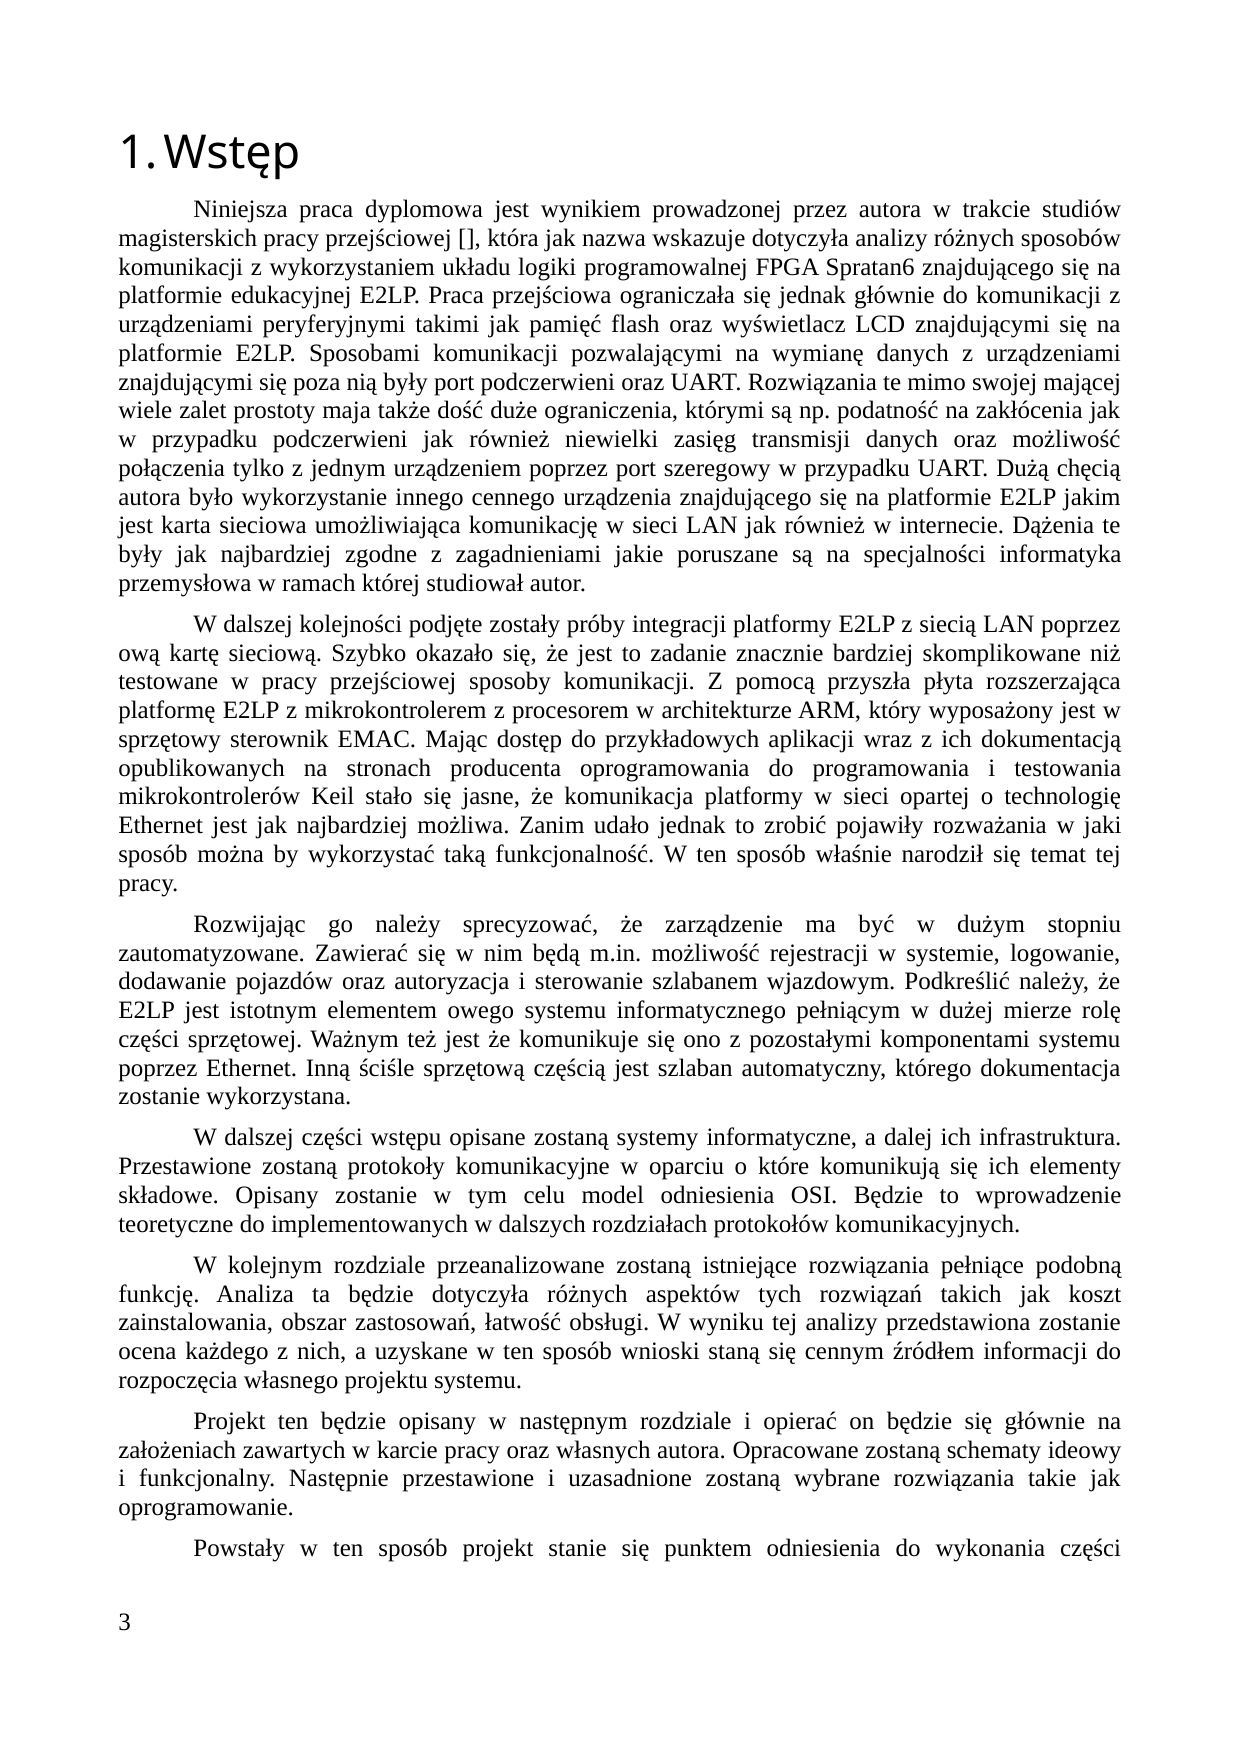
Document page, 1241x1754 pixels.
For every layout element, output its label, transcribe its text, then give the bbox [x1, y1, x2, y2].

text Powstały w ten sposób projekt stanie się punktem odniesienia do wykonania części [118, 1533, 1122, 1562]
text Rozwijając go należy sprecyzować, że zarządzenie ma być w dużym stopniu zautomatyzowane. Zawierać się w nim będą m.in. możliwość rejestracji w systemie, logowanie, dodawanie pojazdów oraz autoryzacja i sterowanie szlabanem wjazdowym. Podkreślić należy, że E2LP jest istotnym elementem owego systemu informatycznego pełniącym w dużej mierze rolę części sprzętowej. Ważnym też jest że komunikuje się ono z pozostałymi komponentami systemu poprzez Ethernet. Inną ściśle sprzętową częścią jest szlaban automatyczny, którego dokumentacja zostanie wykorzystana. [118, 909, 1122, 1110]
text Niniejsza praca dyplomowa jest wynikiem prowadzonej przez autora w trakcie studiów magisterskich pracy przejściowej [], która jak nazwa wskazuje dotyczyła analizy różnych sposobów komunikacji z wykorzystaniem układu logiki programowalnej FPGA Spratan6 znajdującego się na platformie edukacyjnej E2LP. Praca przejściowa ograniczała się jednak głównie do komunikacji z urządzeniami peryferyjnymi takimi jak pamięć flash oraz wyświetlacz LCD znajdującymi się na platformie E2LP. Sposobami komunikacji pozwalającymi na wymianę danych z urządzeniami znajdującymi się poza nią były port podczerwieni oraz UART. Rozwiązania te mimo swojej mającej wiele zalet prostoty maja także dość duże ograniczenia, którymi są np. podatność na zakłócenia jak w przypadku podczerwieni jak również niewielki zasięg transmisji danych oraz możliwość połączenia tylko z jednym urządzeniem poprzez port szeregowy w przypadku UART. Dużą chęcią autora było wykorzystanie innego cennego urządzenia znajdującego się na platformie E2LP jakim jest karta sieciowa umożliwiająca komunikację w sieci LAN jak również w internecie. Dążenia te były jak najbardziej zgodne z zagadnieniami jakie poruszane są na specjalności informatyka przemysłowa w ramach której studiował autor. [118, 194, 1122, 597]
text W dalszej części wstępu opisane zostaną systemy informatyczne, a dalej ich infrastruktura. Przestawione zostaną protokoły komunikacyjne w oparciu o które komunikują się ich elementy składowe. Opisany zostanie w tym celu model odniesienia OSI. Będzie to wprowadzenie teoretyczne do implementowanych w dalszych rozdziałach protokołów komunikacyjnych. [118, 1122, 1122, 1237]
text W kolejnym rozdziale przeanalizowane zostaną istniejące rozwiązania pełniące podobną funkcję. Analiza ta będzie dotyczyła różnych aspektów tych rozwiązań takich jak koszt zainstalowania, obszar zastosowań, łatwość obsługi. W wyniku tej analizy przedstawiona zostanie ocena każdego z nich, a uzyskane w ten sposób wnioski staną się cennym źródłem informacji do rozpoczęcia własnego projektu systemu. [118, 1250, 1122, 1394]
subtitle Wstęp [118, 118, 1122, 182]
text Projekt ten będzie opisany w następnym rozdziale i opierać on będzie się głównie na założeniach zawartych w karcie pracy oraz własnych autora. Opracowane zostaną schematy ideowy i funkcjonalny. Następnie przestawione i uzasadnione zostaną wybrane rozwiązania takie jak oprogramowanie. [118, 1406, 1122, 1521]
text W dalszej kolejności podjęte zostały próby integracji platformy E2LP z siecią LAN poprzez ową kartę sieciową. Szybko okazało się, że jest to zadanie znacznie bardziej skomplikowane niż testowane w pracy przejściowej sposoby komunikacji. Z pomocą przyszła płyta rozszerzająca platformę E2LP z mikrokontrolerem z procesorem w architekturze ARM, który wyposażony jest w sprzętowy sterownik EMAC. Mając dostęp do przykładowych aplikacji wraz z ich dokumentacją opublikowanych na stronach producenta oprogramowania do programowania i testowania mikrokontrolerów Keil stało się jasne, że komunikacja platformy w sieci opartej o technologię Ethernet jest jak najbardziej możliwa. Zanim udało jednak to zrobić pojawiły rozważania w jaki sposób można by wykorzystać taką funkcjonalność. W ten sposób właśnie narodził się temat tej pracy. [118, 609, 1122, 896]
